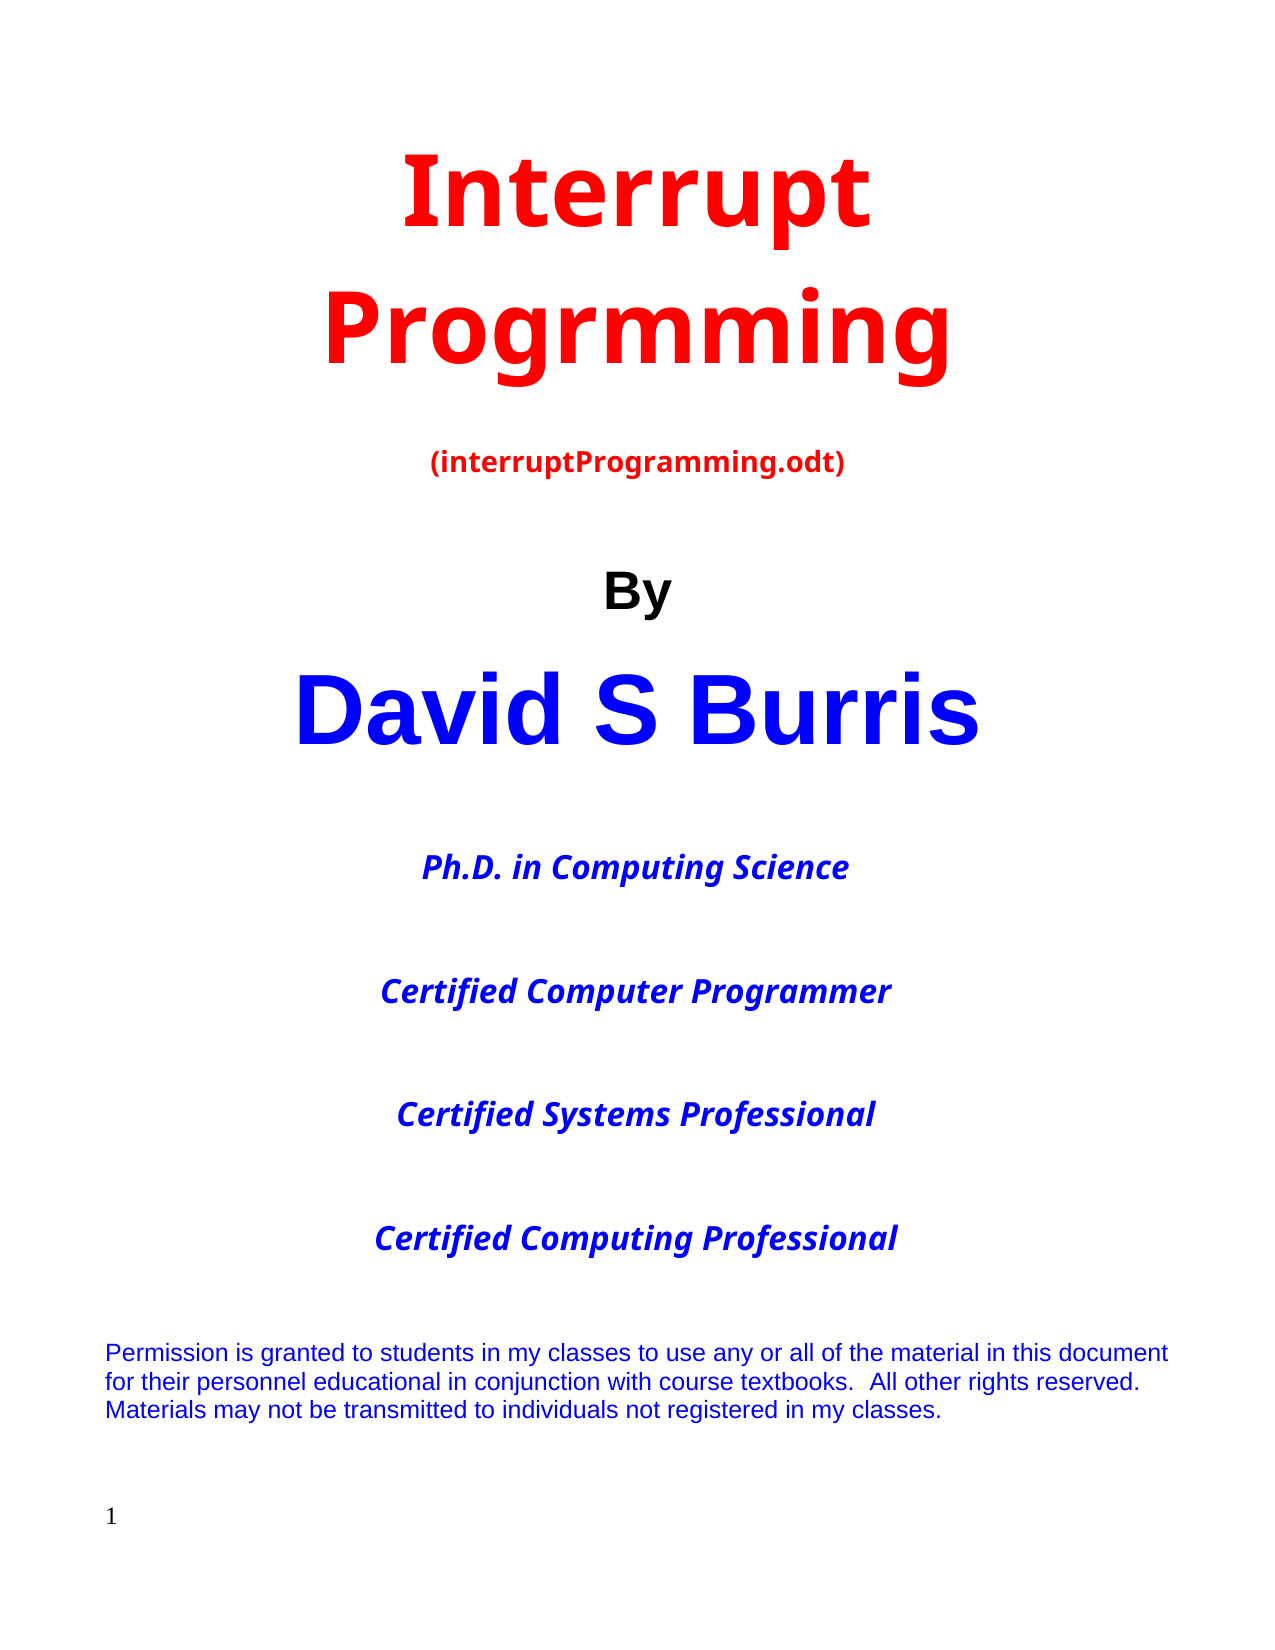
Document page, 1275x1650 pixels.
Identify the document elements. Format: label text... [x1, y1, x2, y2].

text By [105, 559, 1170, 621]
text Certified Computing Professional [105, 1214, 1170, 1260]
text Ph.D. in Computing Science [105, 844, 1170, 889]
text David S Burris [105, 651, 1170, 766]
text Permission is granted to students in my classes to use any or all of the material in this document for their personnel educational in conjunction with course textbooks. All other rights reserved. Materials may not be transmitted to individuals not registered in my classes. [105, 1338, 1170, 1424]
text Certified Computer Programmer [105, 967, 1170, 1013]
text (interruptProgramming.odt) [105, 441, 1170, 481]
text Certified Systems Professional [105, 1091, 1170, 1136]
text Interrupt Progrmming [105, 120, 1170, 392]
